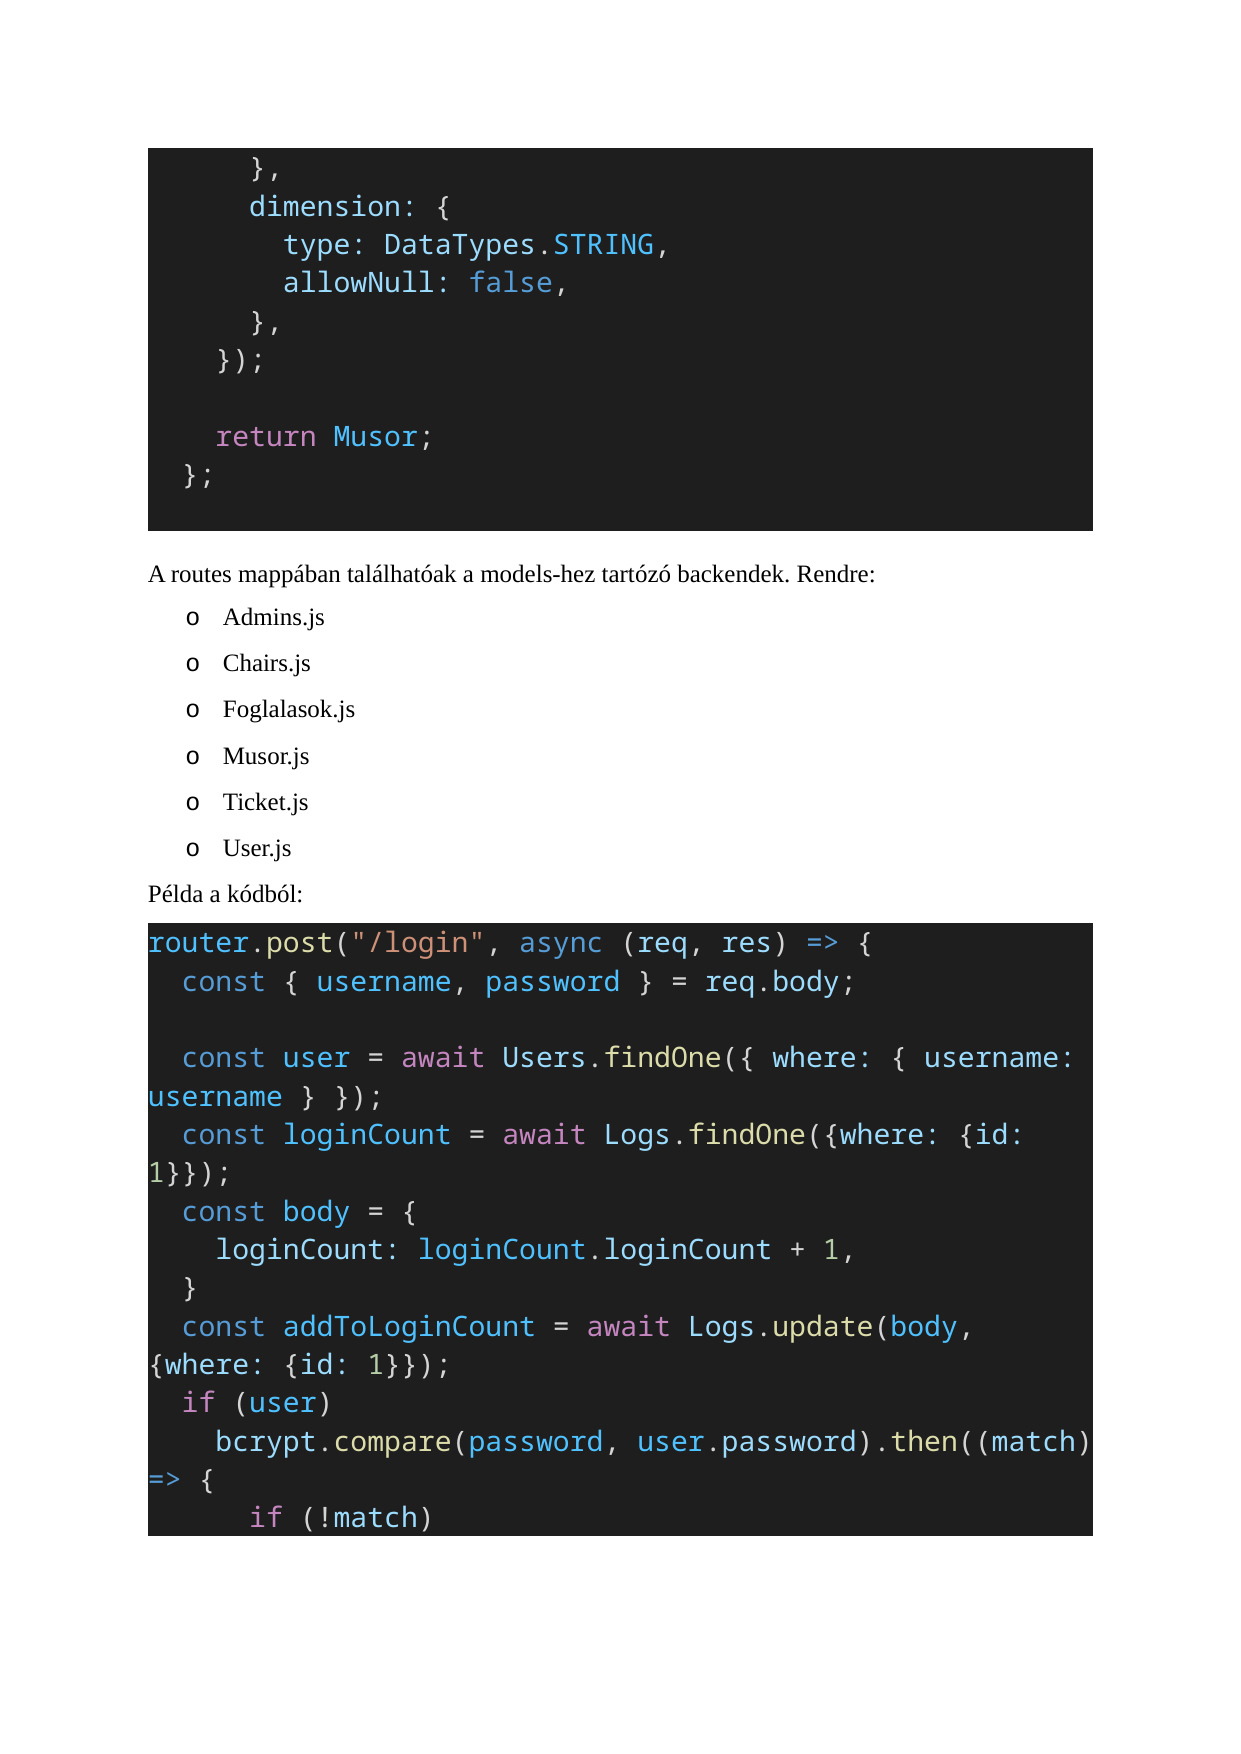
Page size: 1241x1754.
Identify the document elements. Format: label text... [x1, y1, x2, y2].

text bcrypt.compare(password, user.password).then((match) => { [148, 1421, 1093, 1498]
text type: DataTypes.STRING, [148, 224, 1093, 263]
list Foglalasok.js [185, 694, 1093, 725]
text if (user) [148, 1383, 1093, 1421]
text A routes mappában találhatóak a models-hez tartózó backendek. Rendre: [148, 559, 1093, 588]
text return Musor; [148, 416, 1093, 454]
list Admins.js [185, 602, 1093, 633]
text allowNull: false, [148, 263, 1093, 301]
text }); [148, 339, 1093, 378]
text dimension: { [148, 186, 1093, 224]
text Példa a kódból: [148, 879, 1093, 908]
text }; [148, 454, 1093, 493]
text } [148, 1268, 1093, 1306]
text const addToLoginCount = await Logs.update(body, {where: {id: 1}}); [148, 1306, 1093, 1383]
text }, [148, 148, 1093, 186]
text if (!match) [148, 1498, 1093, 1536]
text const user = await Users.findOne({ where: { username: username } }); [148, 1038, 1093, 1114]
list Chairs.js [185, 648, 1093, 679]
text const body = { [148, 1191, 1093, 1229]
text const { username, password } = req.body; [148, 961, 1093, 999]
list Musor.js [185, 741, 1093, 772]
text router.post("/login", async (req, res) => { [148, 923, 1093, 961]
list User.js [185, 833, 1093, 864]
text const loginCount = await Logs.findOne({where: {id: 1}}); [148, 1114, 1093, 1191]
text }, [148, 301, 1093, 339]
text loginCount: loginCount.loginCount + 1, [148, 1229, 1093, 1268]
list Ticket.js [185, 787, 1093, 818]
